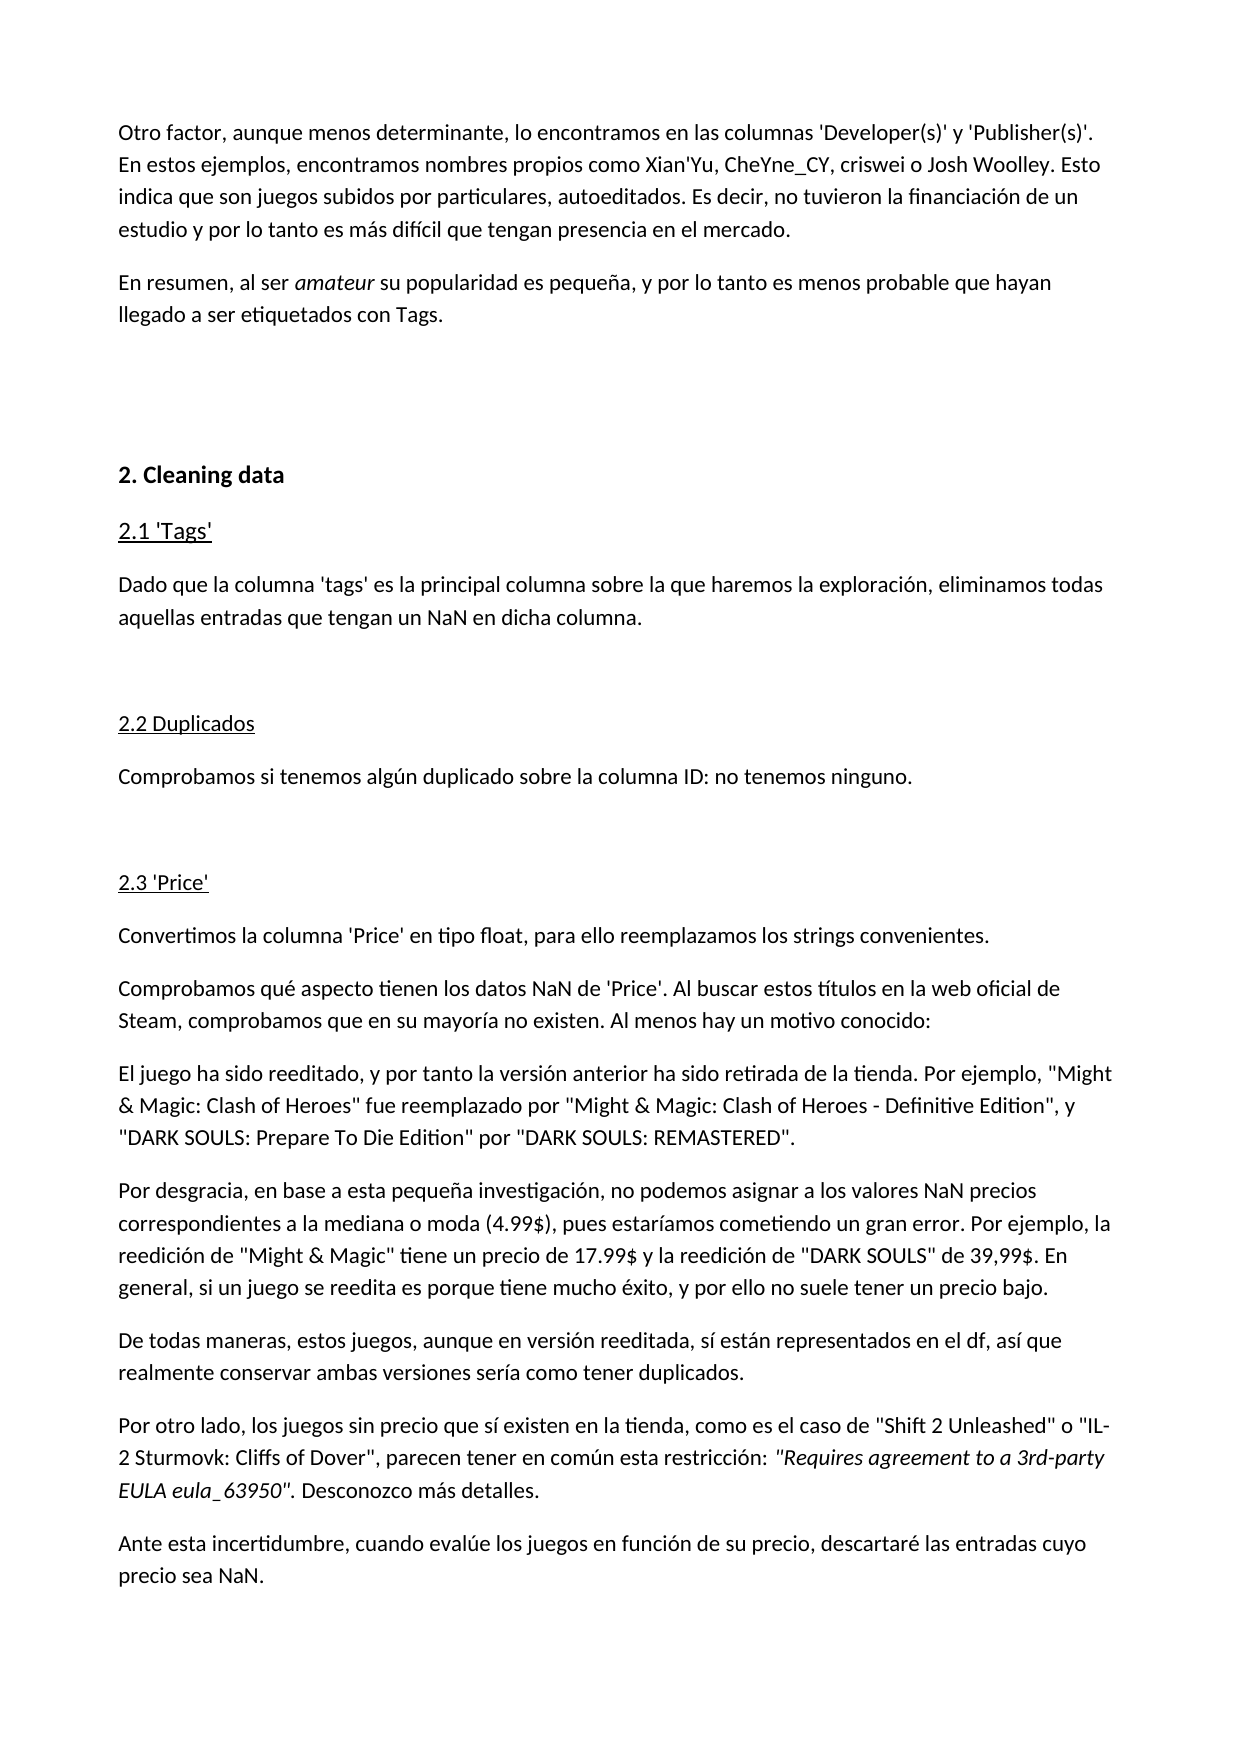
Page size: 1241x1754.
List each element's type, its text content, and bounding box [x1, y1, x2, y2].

text Dado que la columna 'tags' es la principal columna sobre la que haremos la exploración, eliminamos todas aquellas entradas que tengan un NaN en dicha columna. [118, 571, 1122, 631]
text En resumen, al ser amateur su popularidad es pequeña, y por lo tanto es menos probable que hayan llegado a ser etiquetados con Tags. [118, 268, 1122, 328]
text Comprobamos qué aspecto tienen los datos NaN de 'Price'. Al buscar estos títulos en la web oficial de Steam, comprobamos que en su mayoría no existen. Al menos hay un motivo conocido: [118, 974, 1122, 1034]
text El juego ha sido reeditado, y por tanto la versión anterior ha sido retirada de la tienda. Por ejemplo, "Might & Magic: Clash of Heroes" fue reemplazado por "Might & Magic: Clash of Heroes - Definitive Edition", y "DARK SOULS: Prepare To Die Edition" por "DARK SOULS: REMASTERED". [118, 1059, 1122, 1152]
text Por otro lado, los juegos sin precio que sí existen en la tienda, como es el caso de "Shift 2 Unleashed" o "IL-2 Sturmovk: Cliffs of Dover", parecen tener en común esta restricción: "Requires agreement to a 3rd-party EULA eula_63950". Desconozco más detalles. [118, 1411, 1122, 1504]
text Comprobamos si tenemos algún duplicado sobre la columna ID: no tenemos ninguno. [118, 762, 1122, 790]
text Otro factor, aunque menos determinante, lo encontramos en las columnas 'Developer(s)' y 'Publisher(s)'. En estos ejemplos, encontramos nombres propios como Xian'Yu, CheYne_CY, criswei o Josh Woolley. Esto indica que son juegos subidos por particulares, autoeditados. Es decir, no tuvieron la financiación de un estudio y por lo tanto es más difícil que tengan presencia en el mercado. [118, 118, 1122, 243]
text Convertimos la columna 'Price' en tipo float, para ello reemplazamos los strings convenientes. [118, 921, 1122, 949]
text 2.3 'Price' [118, 868, 1122, 896]
text 2. Cleaning data [118, 459, 1122, 489]
text Por desgracia, en base a esta pequeña investigación, no podemos asignar a los valores NaN precios correspondientes a la mediana o moda (4.99$), pues estaríamos cometiendo un gran error. Por ejemplo, la reedición de "Might & Magic" tiene un precio de 17.99$ y la reedición de "DARK SOULS" de 39,99$. En general, si un juego se reedita es porque tiene mucho éxito, y por ello no suele tener un precio bajo. [118, 1177, 1122, 1301]
text De todas maneras, estos juegos, aunque en versión reeditada, sí están representados en el df, así que realmente conservar ambas versiones sería como tener duplicados. [118, 1326, 1122, 1386]
text Ante esta incertidumbre, cuando evalúe los juegos en función de su precio, descartaré las entradas cuyo precio sea NaN. [118, 1529, 1122, 1589]
text 2.1 'Tags' [118, 515, 1122, 545]
text 2.2 Duplicados [118, 709, 1122, 737]
